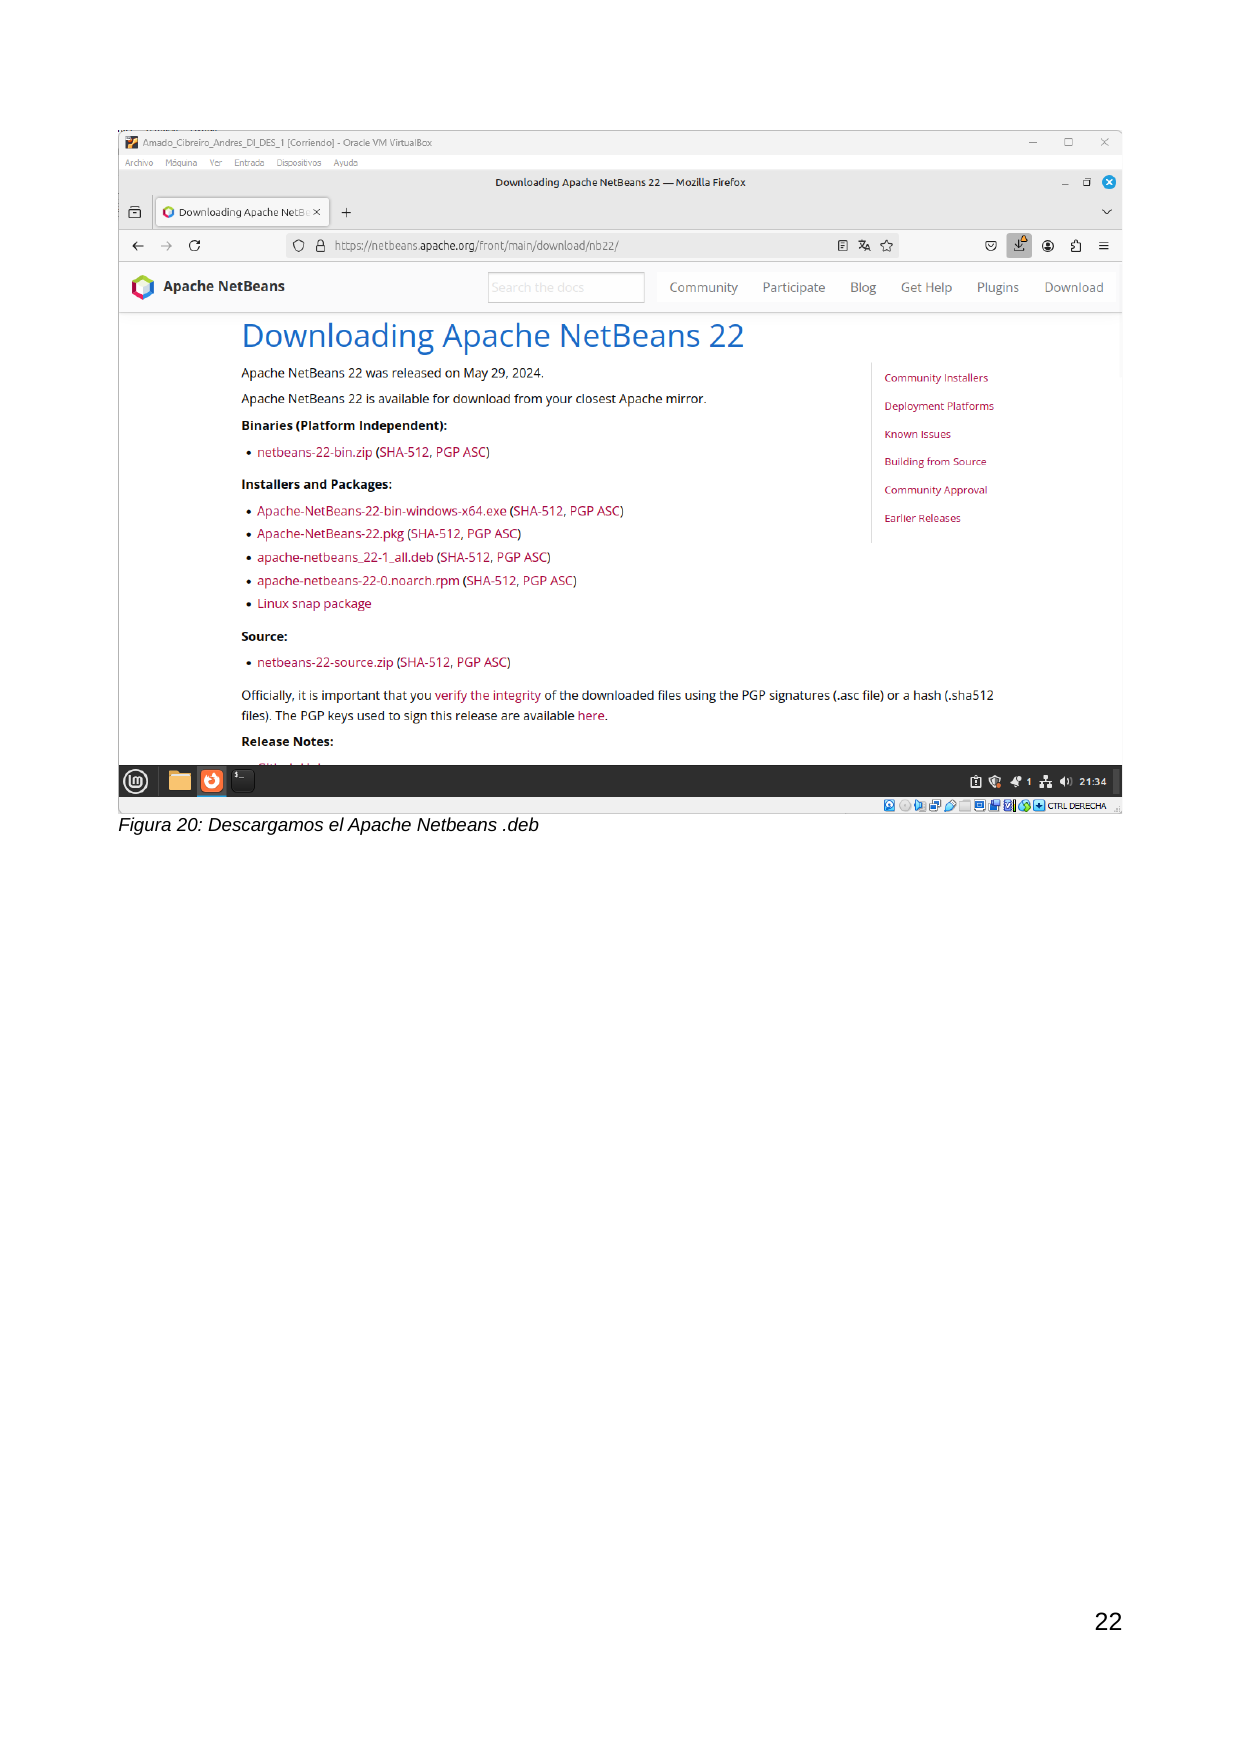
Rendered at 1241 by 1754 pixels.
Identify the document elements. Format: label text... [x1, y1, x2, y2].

picture [118, 130, 1123, 814]
text Figura 20: Descargamos el Apache Netbeans .deb [118, 814, 1122, 835]
